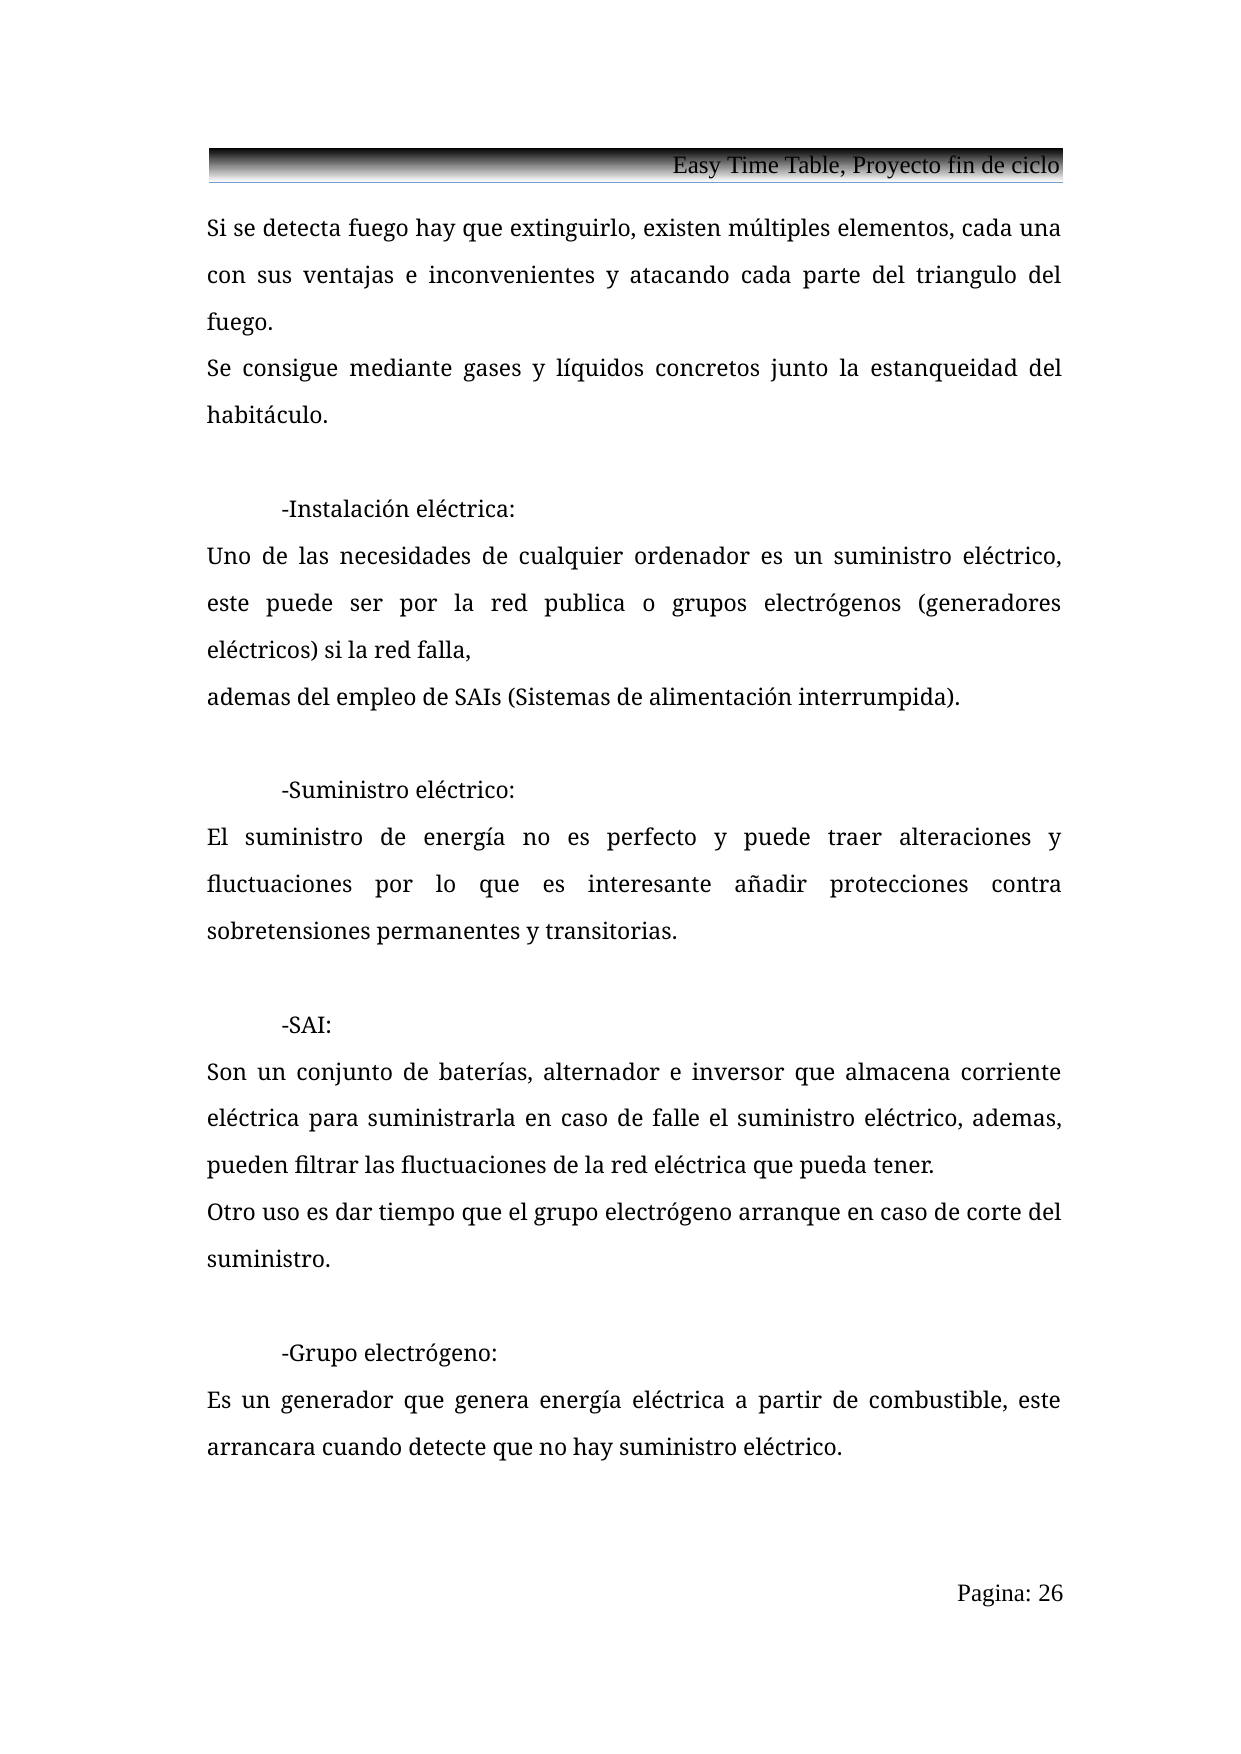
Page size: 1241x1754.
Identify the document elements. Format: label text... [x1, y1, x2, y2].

text Son un conjunto de baterías, alternador e inversor que almacena corriente eléctrica para suministrarla en caso de falle el suministro eléctrico, ademas, pueden filtrar las fluctuaciones de la red eléctrica que pueda tener. [207, 1056, 1063, 1181]
text Si se detecta fuego hay que extinguirlo, existen múltiples elementos, cada una con sus ventajas e inconvenientes y atacando cada parte del triangulo del fuego. [207, 212, 1063, 337]
text -Instalación eléctrica: [207, 493, 1063, 524]
text Se consigue mediante gases y líquidos concretos junto la estanqueidad del habitáculo. [207, 352, 1063, 431]
text -SAI: [207, 1009, 1063, 1040]
text -Grupo electrógeno: [207, 1337, 1063, 1368]
text El suministro de energía no es perfecto y puede traer alteraciones y fluctuaciones por lo que es interesante añadir protecciones contra sobretensiones permanentes y transitorias. [207, 821, 1063, 946]
text Es un generador que genera energía eléctrica a partir de combustible, este arrancara cuando detecte que no hay suministro eléctrico. [207, 1384, 1063, 1462]
text Otro uso es dar tiempo que el grupo electrógeno arranque en caso de corte del suministro. [207, 1196, 1063, 1274]
text ademas del empleo de SAIs (Sistemas de alimentación interrumpida). [207, 681, 1063, 712]
text Uno de las necesidades de cualquier ordenador es un suministro eléctrico, este puede ser por la red publica o grupos electrógenos (generadores eléctricos) si la red falla, [207, 540, 1063, 665]
text -Suministro eléctrico: [207, 774, 1063, 806]
